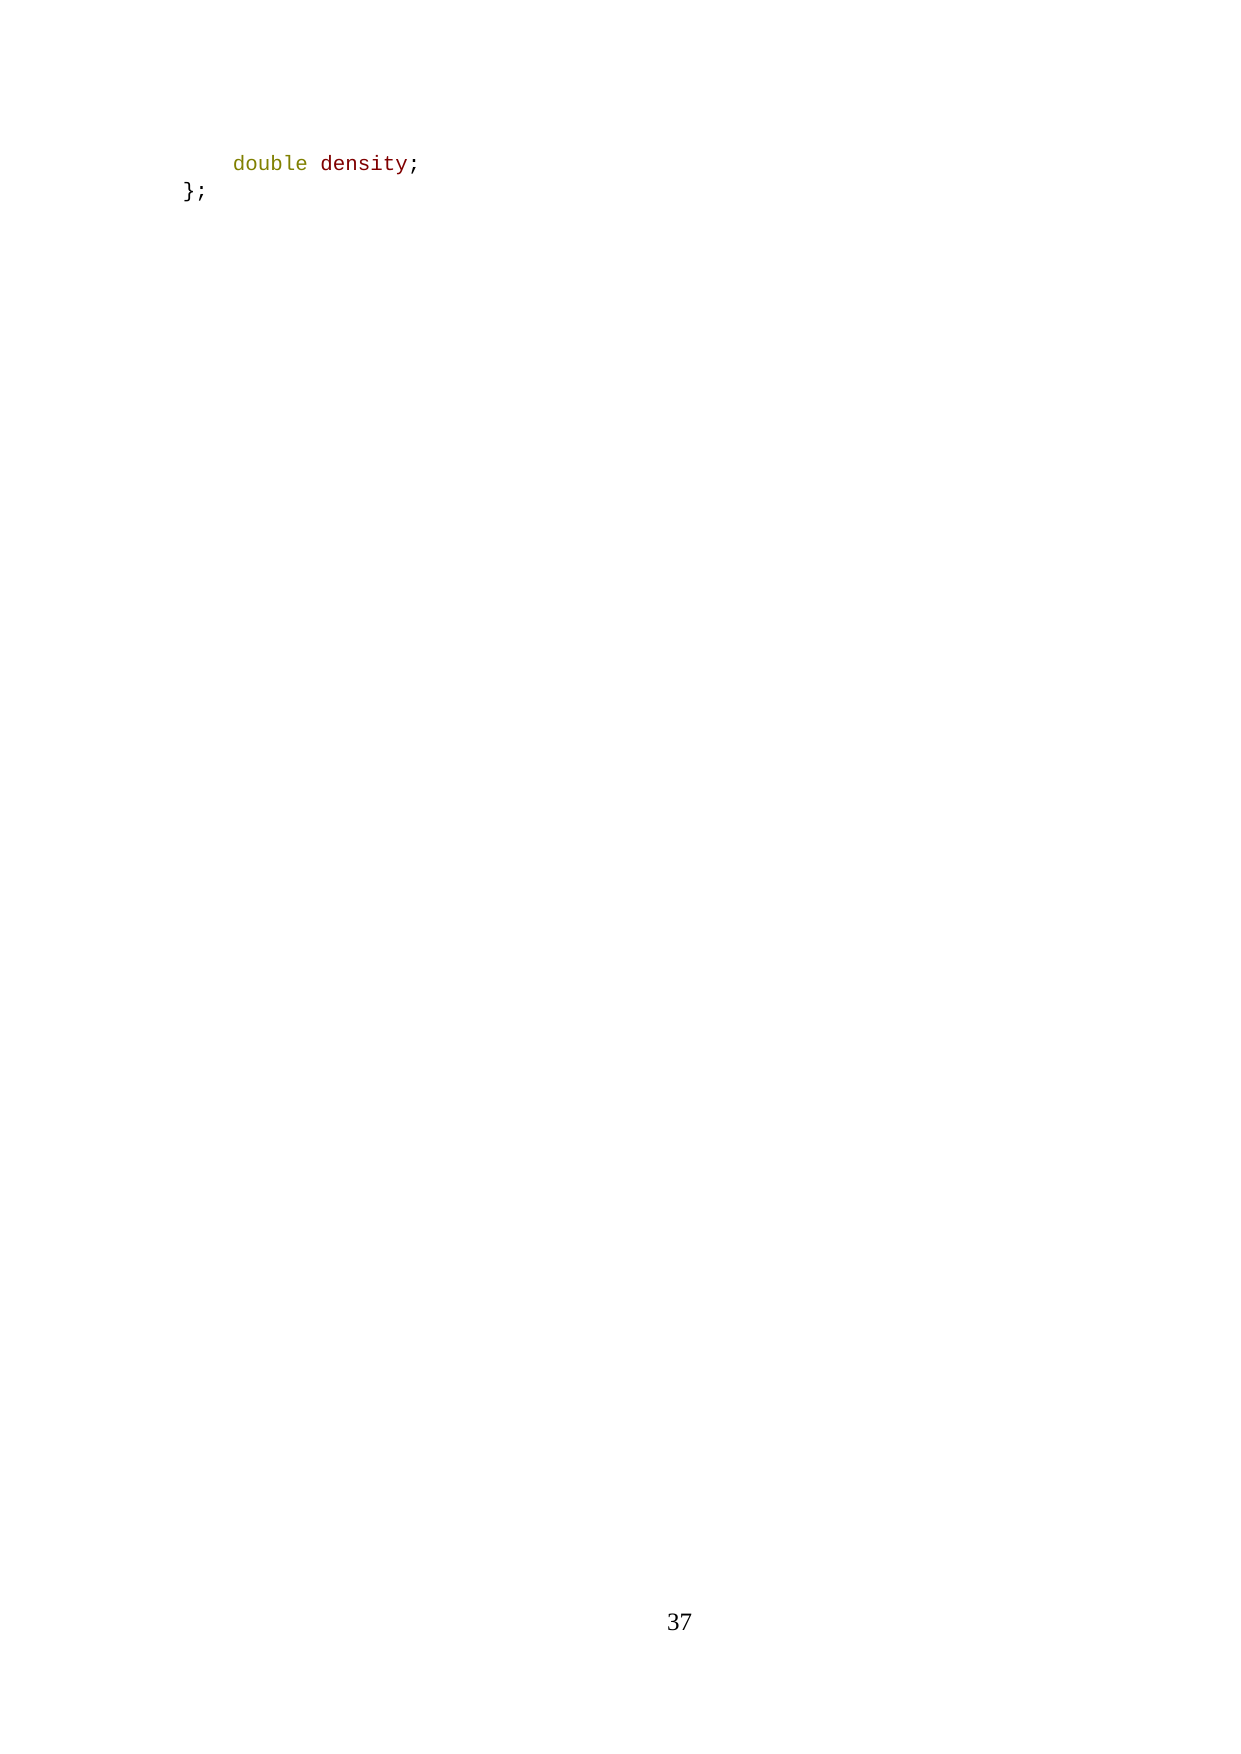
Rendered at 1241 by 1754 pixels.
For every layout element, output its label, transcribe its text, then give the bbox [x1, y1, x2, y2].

table_cell double density; }; [177, 147, 1152, 209]
